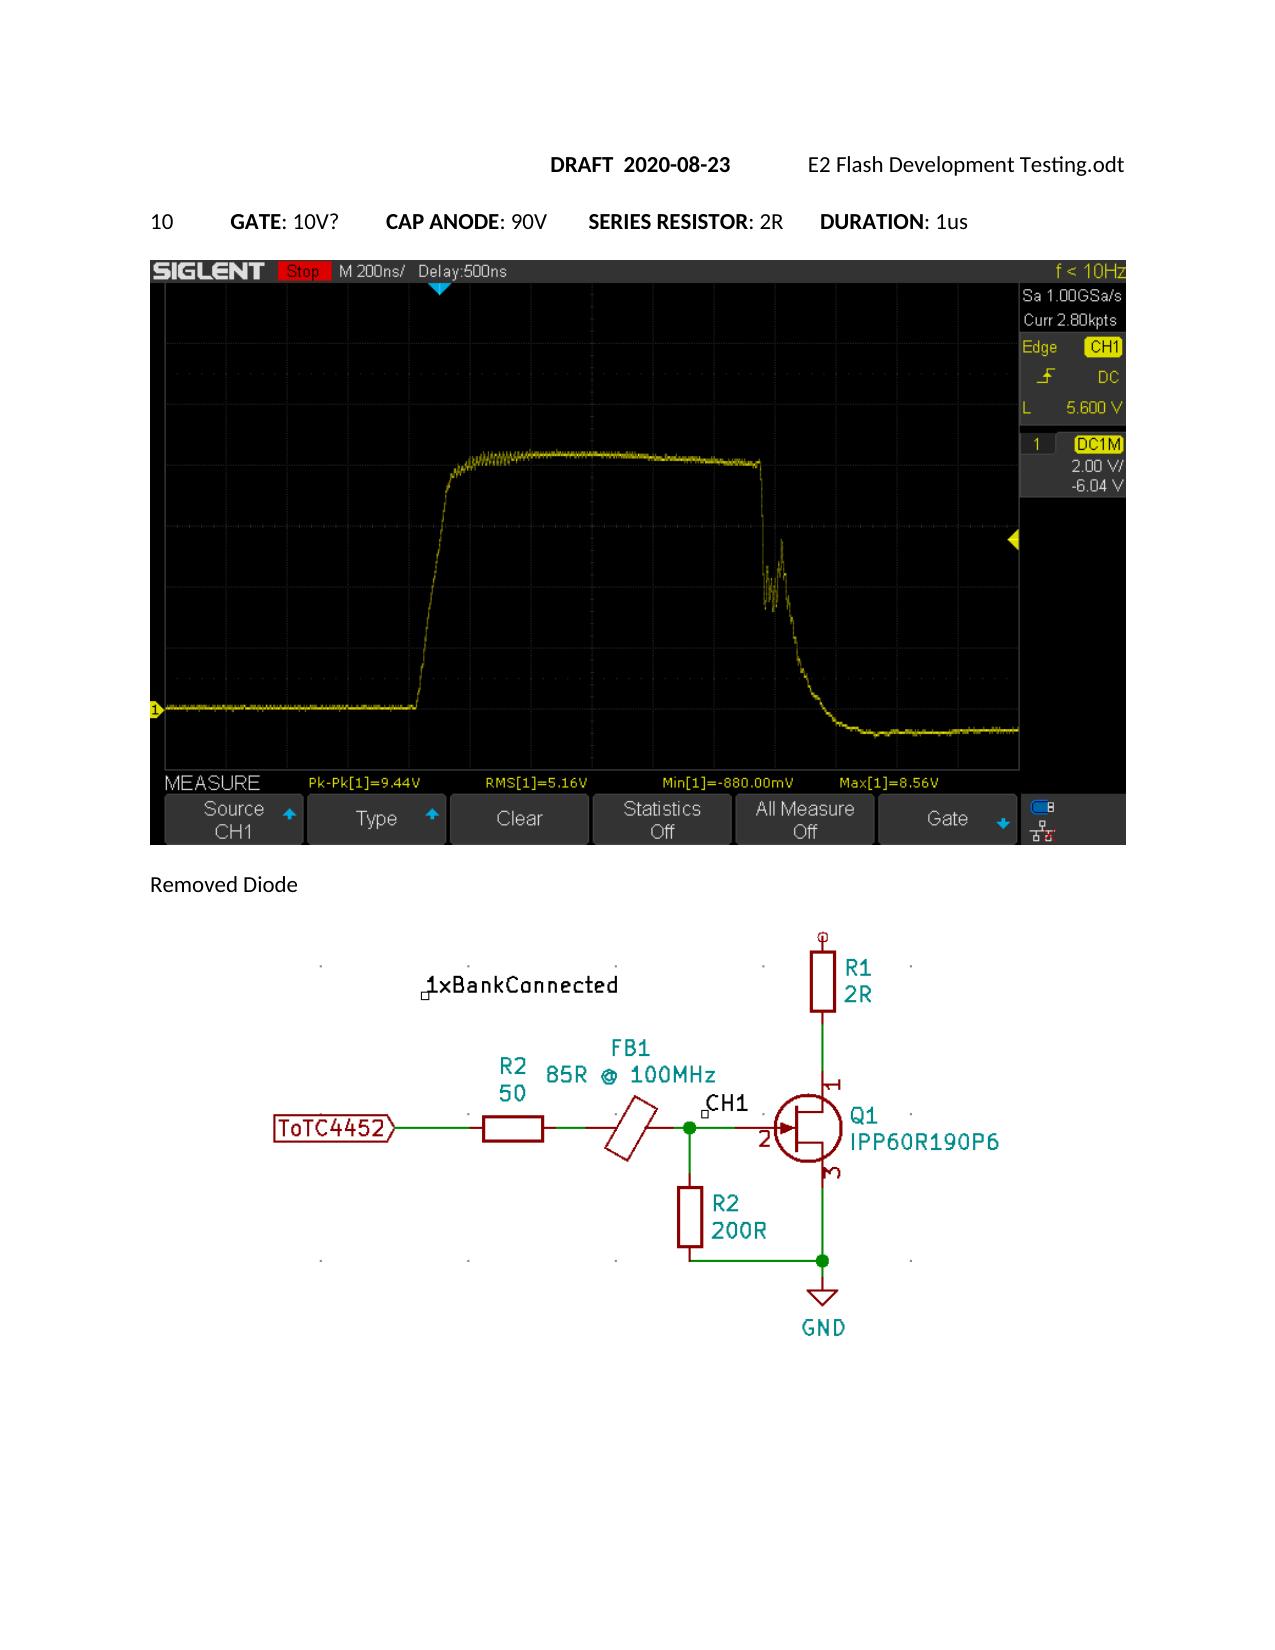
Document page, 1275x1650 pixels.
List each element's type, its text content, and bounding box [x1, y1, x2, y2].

text 10 GATE: 10V? CAP ANODE: 90V SERIES RESISTOR: 2R DURATION: 1us [150, 207, 1125, 236]
text Removed Diode [150, 870, 1125, 898]
picture [266, 922, 1009, 1337]
picture [150, 260, 1126, 845]
